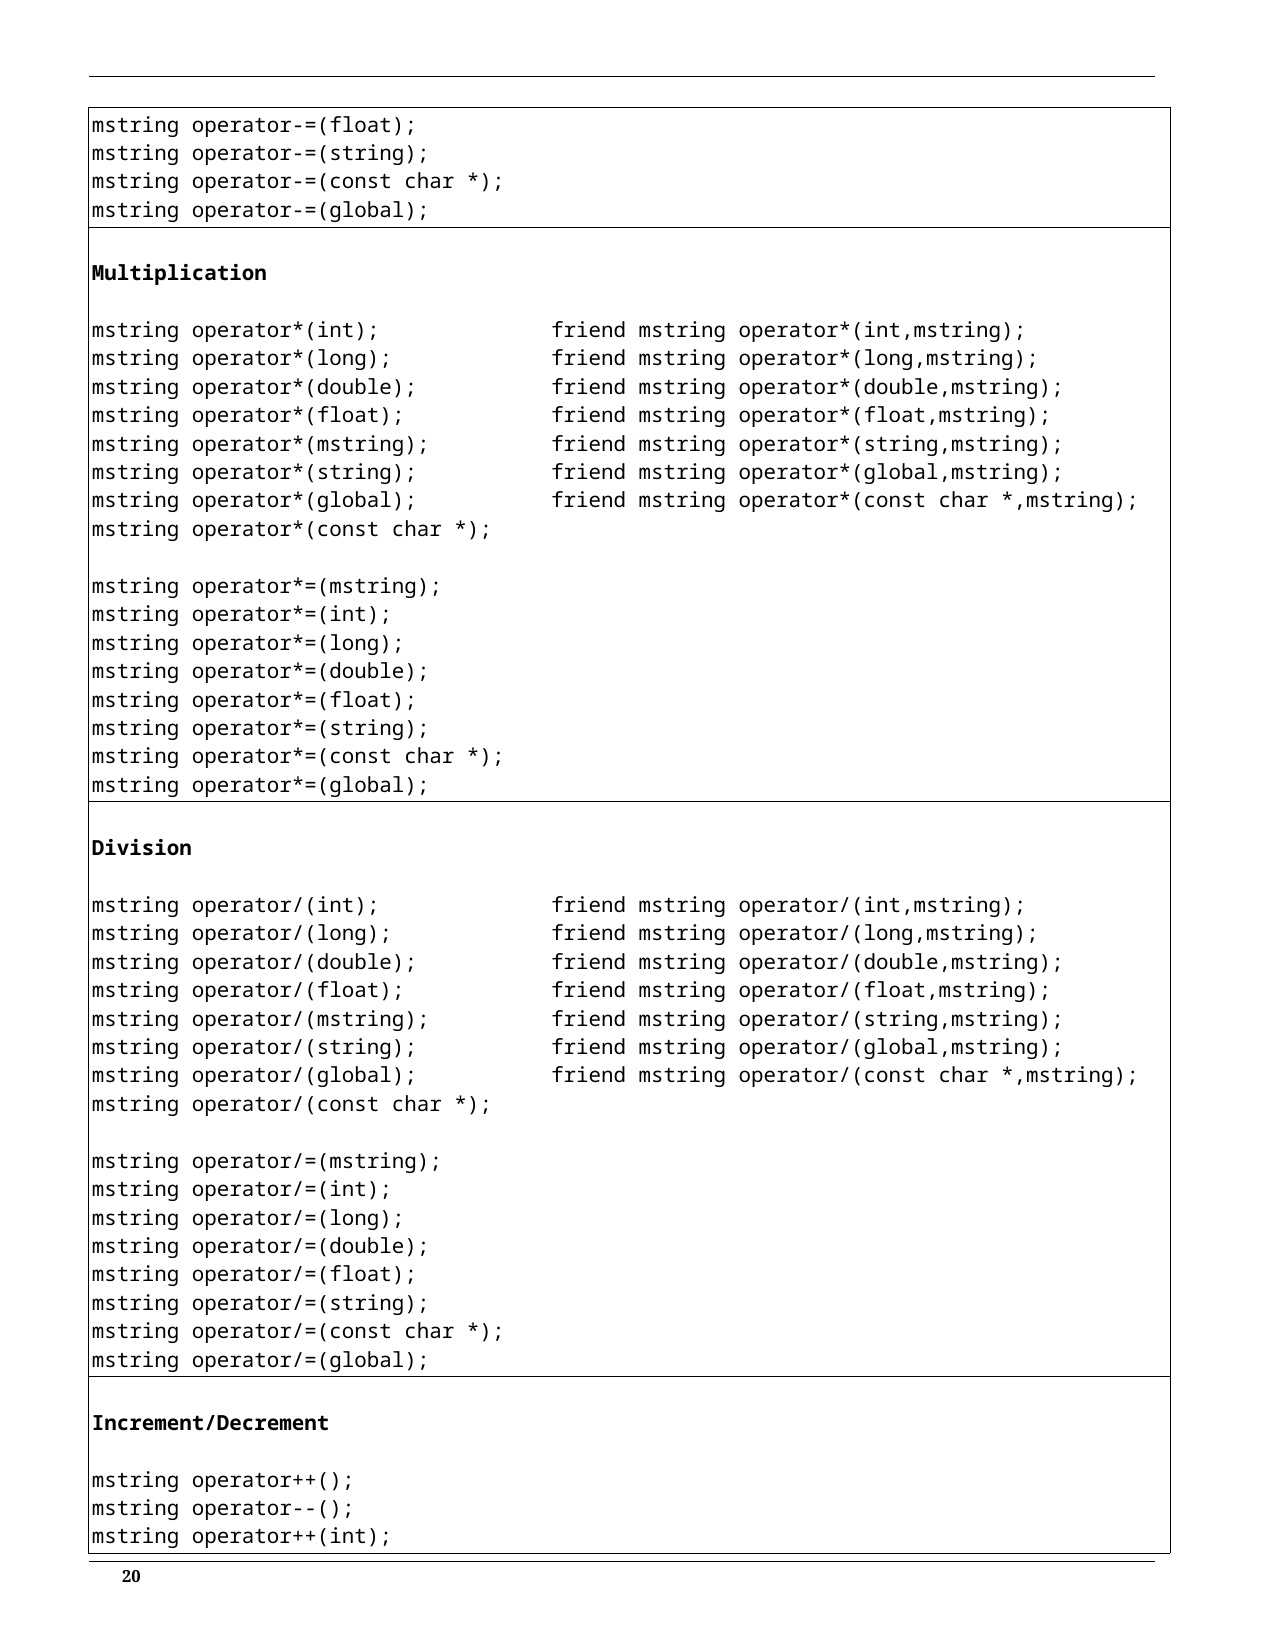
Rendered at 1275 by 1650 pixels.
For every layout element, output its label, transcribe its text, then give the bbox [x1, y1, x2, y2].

table_cell friend mstring operator/(int,mstring); friend mstring operator/(long,mstring); friend mstring operator/(double,mstring); friend mstring operator/(float,mstring); friend mstring operator/(string,mstring); friend mstring operator/(global,mstring); friend mstring operator/(const char *,mstring); [548, 802, 1170, 1376]
table_cell mstring operator-=(float); mstring operator-=(string); mstring operator-=(const char *); mstring operator-=(global); [89, 108, 548, 227]
table_cell Increment/Decrement mstring operator++(); mstring operator--(); mstring operator++(int); [89, 1377, 548, 1553]
table_cell [548, 1377, 1170, 1553]
table_cell [548, 108, 1170, 227]
table_cell Division mstring operator/(int); mstring operator/(long); mstring operator/(double); mstring operator/(float); mstring operator/(mstring); mstring operator/(string); mstring operator/(global); mstring operator/(const char *); mstring operator/=(mstring); mstring operator/=(int); mstring operator/=(long); mstring operator/=(double); mstring operator/=(float); mstring operator/=(string); mstring operator/=(const char *); mstring operator/=(global); [89, 802, 548, 1376]
table_cell Multiplication mstring operator*(int); mstring operator*(long); mstring operator*(double); mstring operator*(float); mstring operator*(mstring); mstring operator*(string); mstring operator*(global); mstring operator*(const char *); mstring operator*=(mstring); mstring operator*=(int); mstring operator*=(long); mstring operator*=(double); mstring operator*=(float); mstring operator*=(string); mstring operator*=(const char *); mstring operator*=(global); [89, 228, 548, 801]
table_cell friend mstring operator*(int,mstring); friend mstring operator*(long,mstring); friend mstring operator*(double,mstring); friend mstring operator*(float,mstring); friend mstring operator*(string,mstring); friend mstring operator*(global,mstring); friend mstring operator*(const char *,mstring); [548, 228, 1170, 801]
